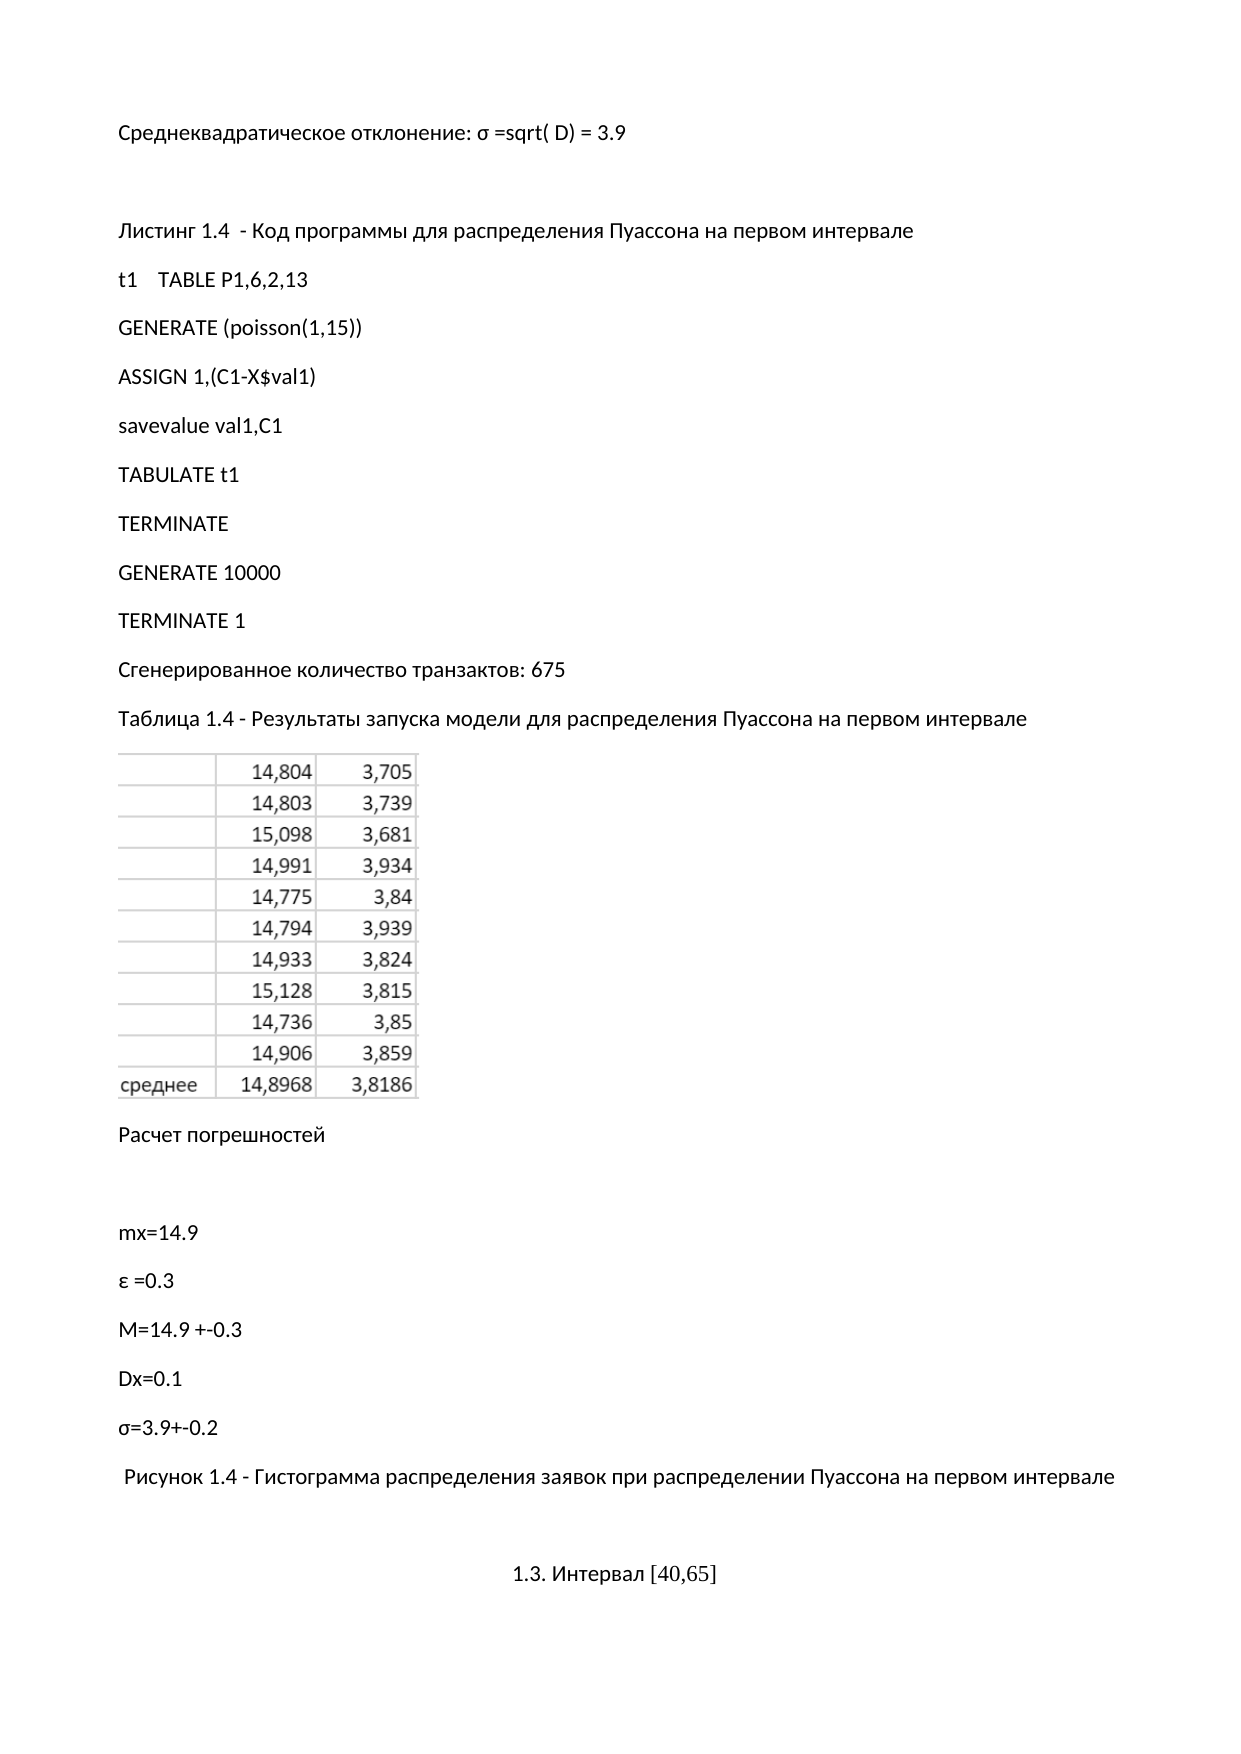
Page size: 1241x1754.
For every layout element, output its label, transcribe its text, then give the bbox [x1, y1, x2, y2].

text Среднеквадратическое отклонение: σ =sqrt( D) = 3.9 [118, 118, 1122, 146]
text savevalue val1,C1 [118, 411, 1122, 439]
text Расчет погрешностей [118, 1120, 1122, 1148]
text t1 TABLE P1,6,2,13 [118, 265, 1122, 293]
text σ=3.9+-0.2 [118, 1413, 1122, 1441]
text M=14.9 +-0.3 [118, 1315, 1122, 1343]
text TERMINATE 1 [118, 607, 1122, 635]
text TERMINATE [118, 509, 1122, 537]
text TABULATE t1 [118, 460, 1122, 488]
text Листинг 1.4 - Код программы для распределения Пуассона на первом интервале [118, 216, 1122, 244]
text Рисунок 1.4 - Гистограмма распределения заявок при распределении Пуассона на первом интервале [118, 1462, 1122, 1490]
text ASSIGN 1,(C1-X$val1) [118, 362, 1122, 390]
text GENERATE (poisson(1,15)) [118, 313, 1122, 342]
text Таблица 1.4 - Результаты запуска модели для распределения Пуассона на первом интервале [118, 704, 1122, 732]
text Dx=0.1 [118, 1364, 1122, 1392]
text GENERATE 10000 [118, 558, 1122, 586]
text ε =0.3 [118, 1266, 1122, 1294]
text 1.3. Интервал [40,65] [118, 1559, 1122, 1588]
text mx=14.9 [118, 1218, 1122, 1246]
text Сгенерированное количество транзактов: 675 [118, 656, 1122, 683]
